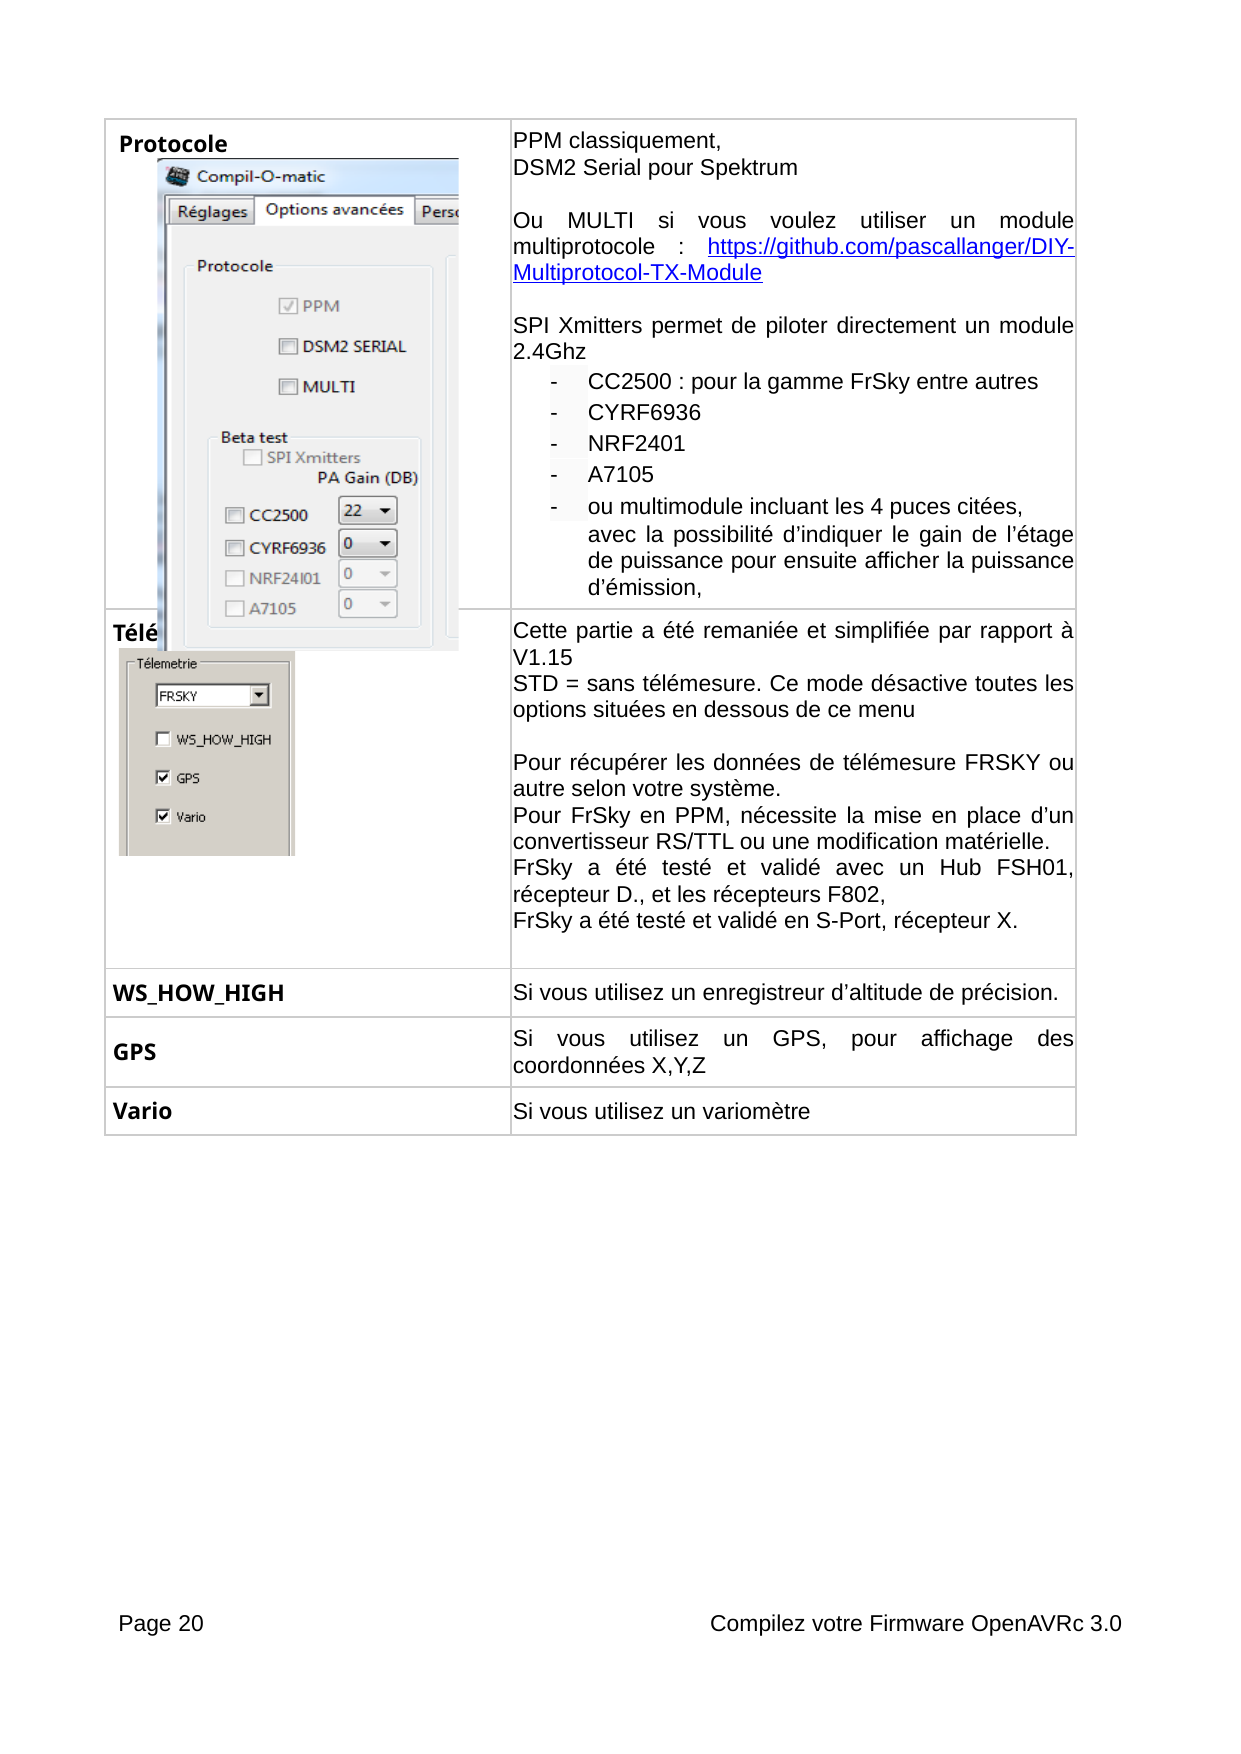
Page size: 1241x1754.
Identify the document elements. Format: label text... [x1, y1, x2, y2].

table_cell GPS [106, 1018, 510, 1086]
picture [157, 158, 459, 651]
table_cell WS_HOW_HIGH [106, 969, 510, 1016]
table_cell Si vous utilisez un GPS, pour affichage des coordonnées X,Y,Z [512, 1018, 1075, 1086]
table_header PPM classiquement, DSM2 Serial pour Spektrum Ou MULTI si vous voulez utiliser un module multiprotocole : https://github.com/pascallanger/DIY-Multiprotocol-TX-Module SPI Xmitters permet de piloter directement un module 2.4Ghz CC2500 : pour la gamme FrSky entre autres CYRF6936 NRF2401 A7105 ou multimodule incluant les 4 puces citées, avec la possibilité d’indiquer le gain de l’étage de puissance pour ensuite afficher la puissance d’émission, [512, 120, 1075, 608]
table_cell Vario [106, 1088, 510, 1134]
table_cell Cette partie a été remaniée et simplifiée par rapport à V1.15 STD = sans télémesure. Ce mode désactive toutes les options situées en dessous de ce menu Pour récupérer les données de télémesure FRSKY ou autre selon votre système. Pour FrSky en PPM, nécessite la mise en place d’un convertisseur RS/TTL ou une modification matérielle. FrSky a été testé et validé avec un Hub FSH01, récepteur D., et les récepteurs F802, FrSky a été testé et validé en S-Port, récepteur X. [512, 610, 1075, 968]
table_cell Si vous utilisez un variomètre [512, 1088, 1075, 1134]
table_header Protocole [106, 120, 510, 608]
table_cell Si vous utilisez un enregistreur d’altitude de précision. [512, 969, 1075, 1016]
table_cell Télémesures [106, 610, 510, 968]
